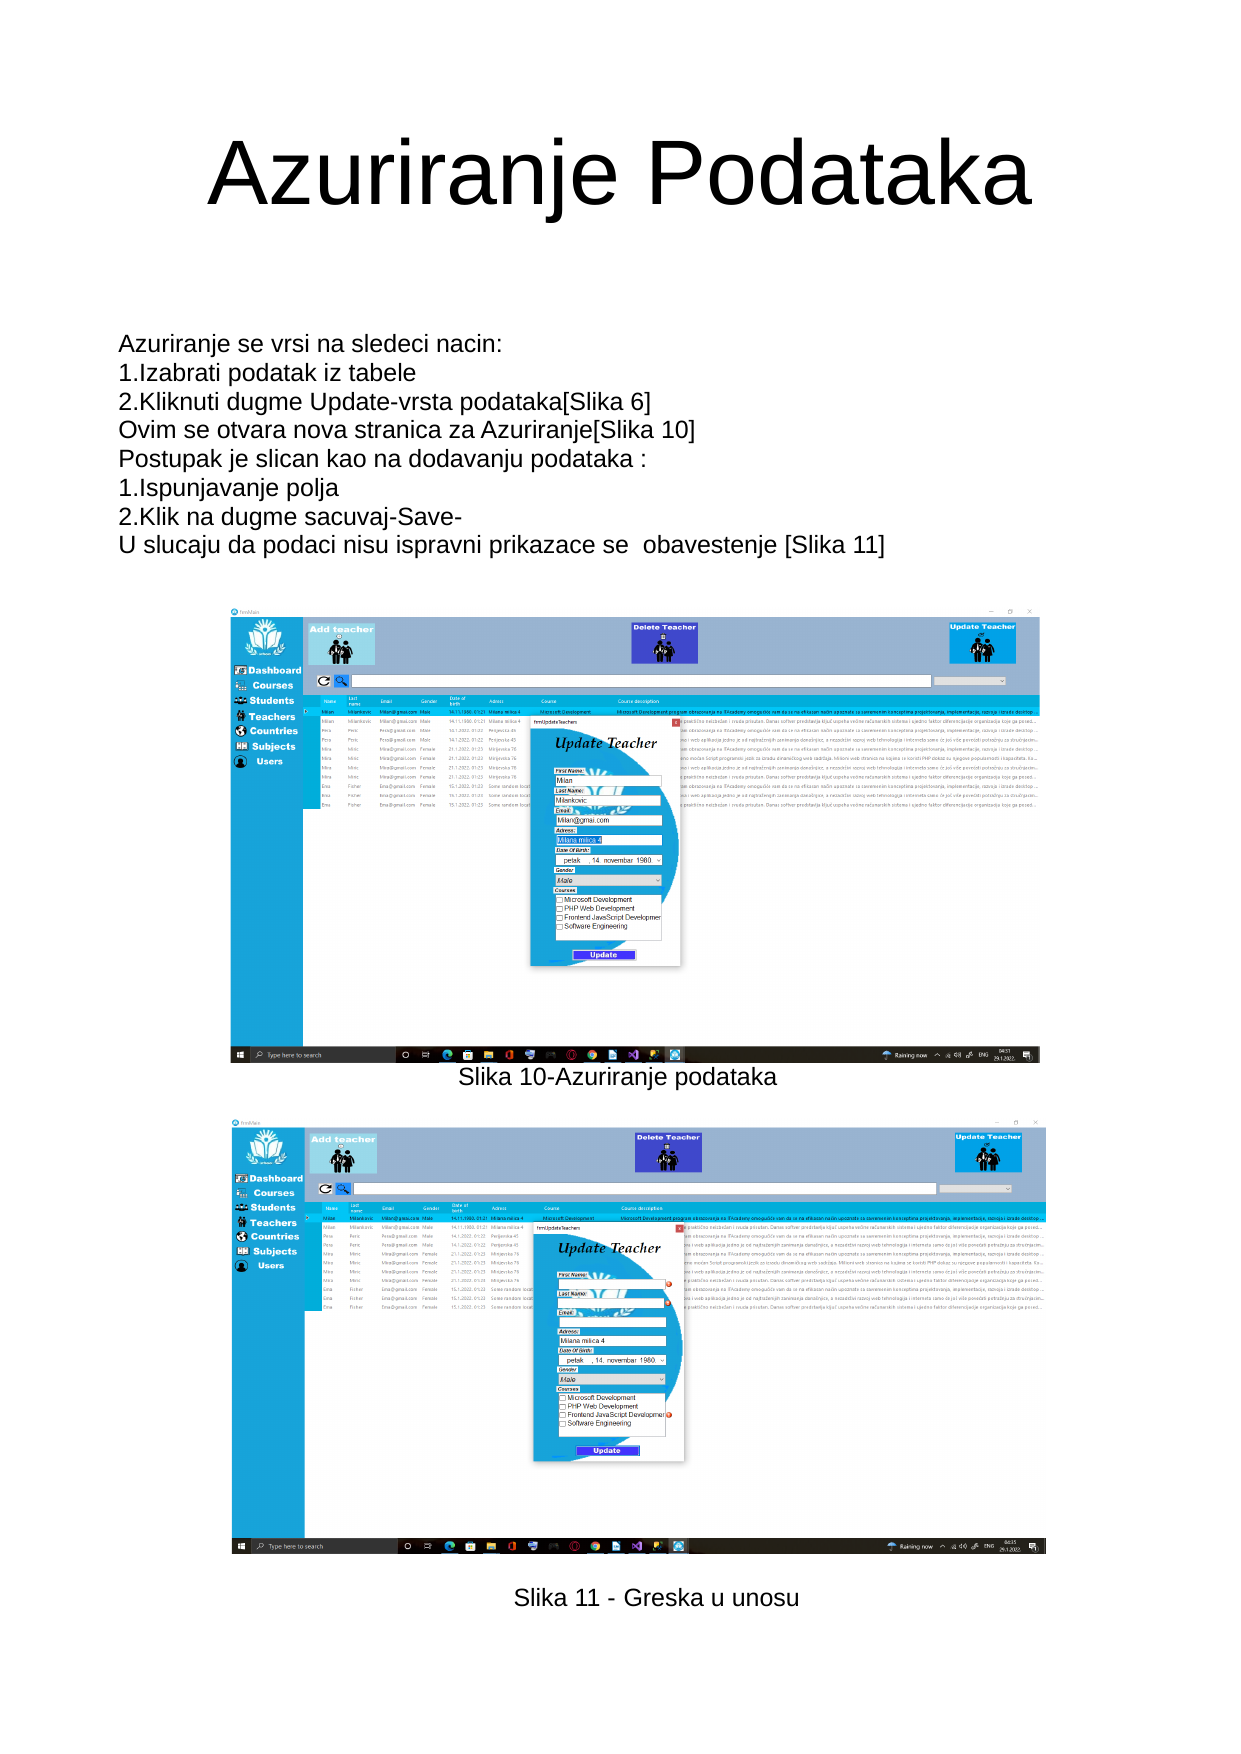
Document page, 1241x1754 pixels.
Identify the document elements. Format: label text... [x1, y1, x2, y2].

text 1.Izabrati podatak iz tabele [118, 358, 1122, 386]
text Azuriranje Podataka [118, 118, 1122, 223]
text 2.Kliknuti dugme Update-vrsta podataka[Slika 6] [118, 386, 1122, 415]
text 1.Ispunjavanje polja [118, 473, 1122, 501]
text Postupak je slican kao na dodavanju podataka : [118, 444, 1122, 473]
text Slika 11 - Greska u unosu [118, 1583, 1122, 1611]
picture [231, 1118, 1046, 1554]
picture [230, 607, 1040, 1063]
text Azuriranje se vrsi na sledeci nacin: [118, 329, 1122, 358]
text 2.Klik na dugme sacuvaj-Save- [118, 501, 1122, 530]
text Ovim se otvara nova stranica za Azuriranje[Slika 10] [118, 415, 1122, 444]
text U slucaju da podaci nisu ispravni prikazace se obavestenje [Slika 11] [118, 530, 1122, 559]
text Slika 10-Azuriranje podataka [118, 588, 1122, 1091]
